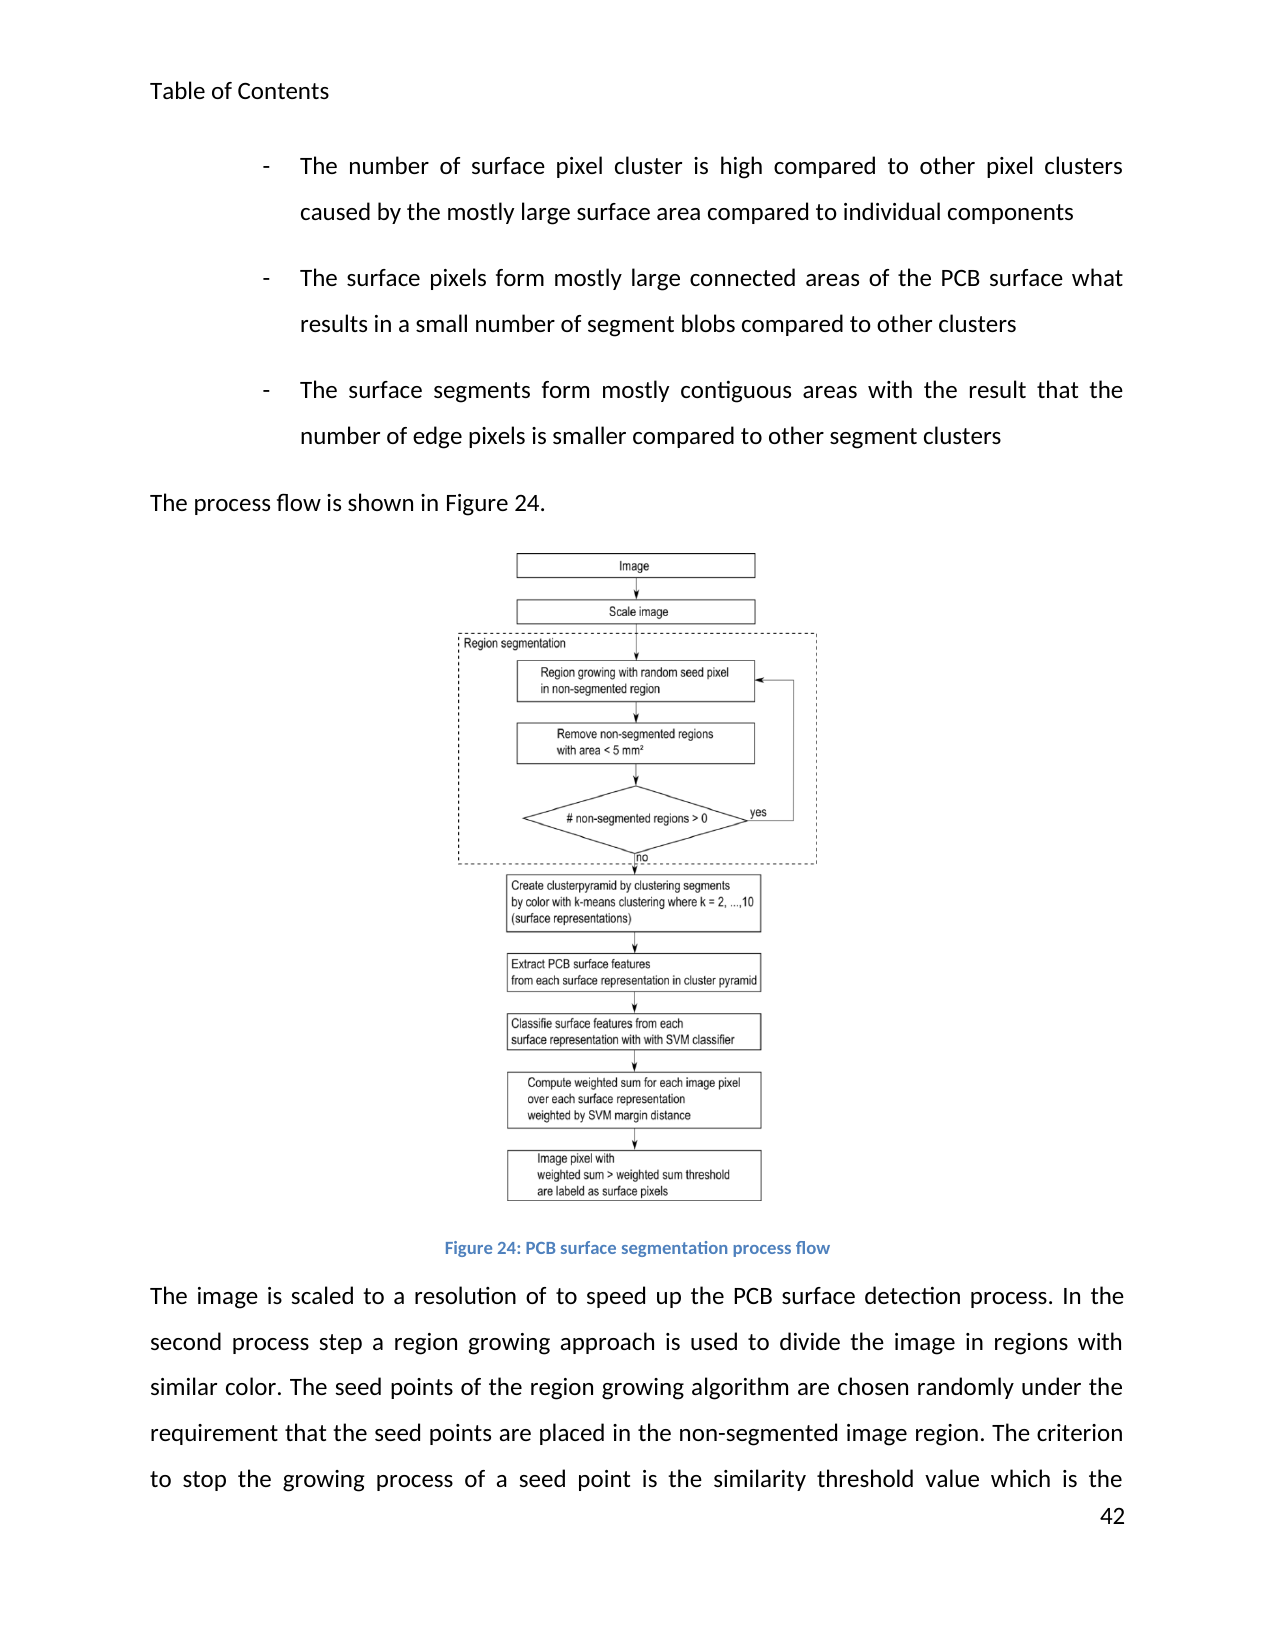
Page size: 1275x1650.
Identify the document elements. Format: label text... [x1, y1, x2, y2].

text The process flow is shown in Figure 24. [150, 487, 1125, 517]
text Figure 24: PCB surface segmentation process flow [150, 1236, 1125, 1259]
list The surface segments form mostly contiguous areas with the result that the number of edge pixels is smaller compared to other segment clusters [262, 374, 1125, 451]
list The number of surface pixel cluster is high compared to other pixel clusters caused by the mostly large surface area compared to individual components [262, 150, 1125, 226]
text The image is scaled to a resolution of to speed up the PCB surface detection process. In the second process step a region growing approach is used to divide the image in regions with similar color. The seed points of the region growing algorithm are chosen randomly under the requirement that the seed points are placed in the non-segmented image region. The criterion to stop the growing process of a seed point is the similarity threshold value which is the [150, 1280, 1125, 1493]
picture [458, 553, 817, 1201]
list The surface pixels form mostly large connected areas of the PCB surface what results in a small number of segment blobs compared to other clusters [262, 262, 1125, 338]
